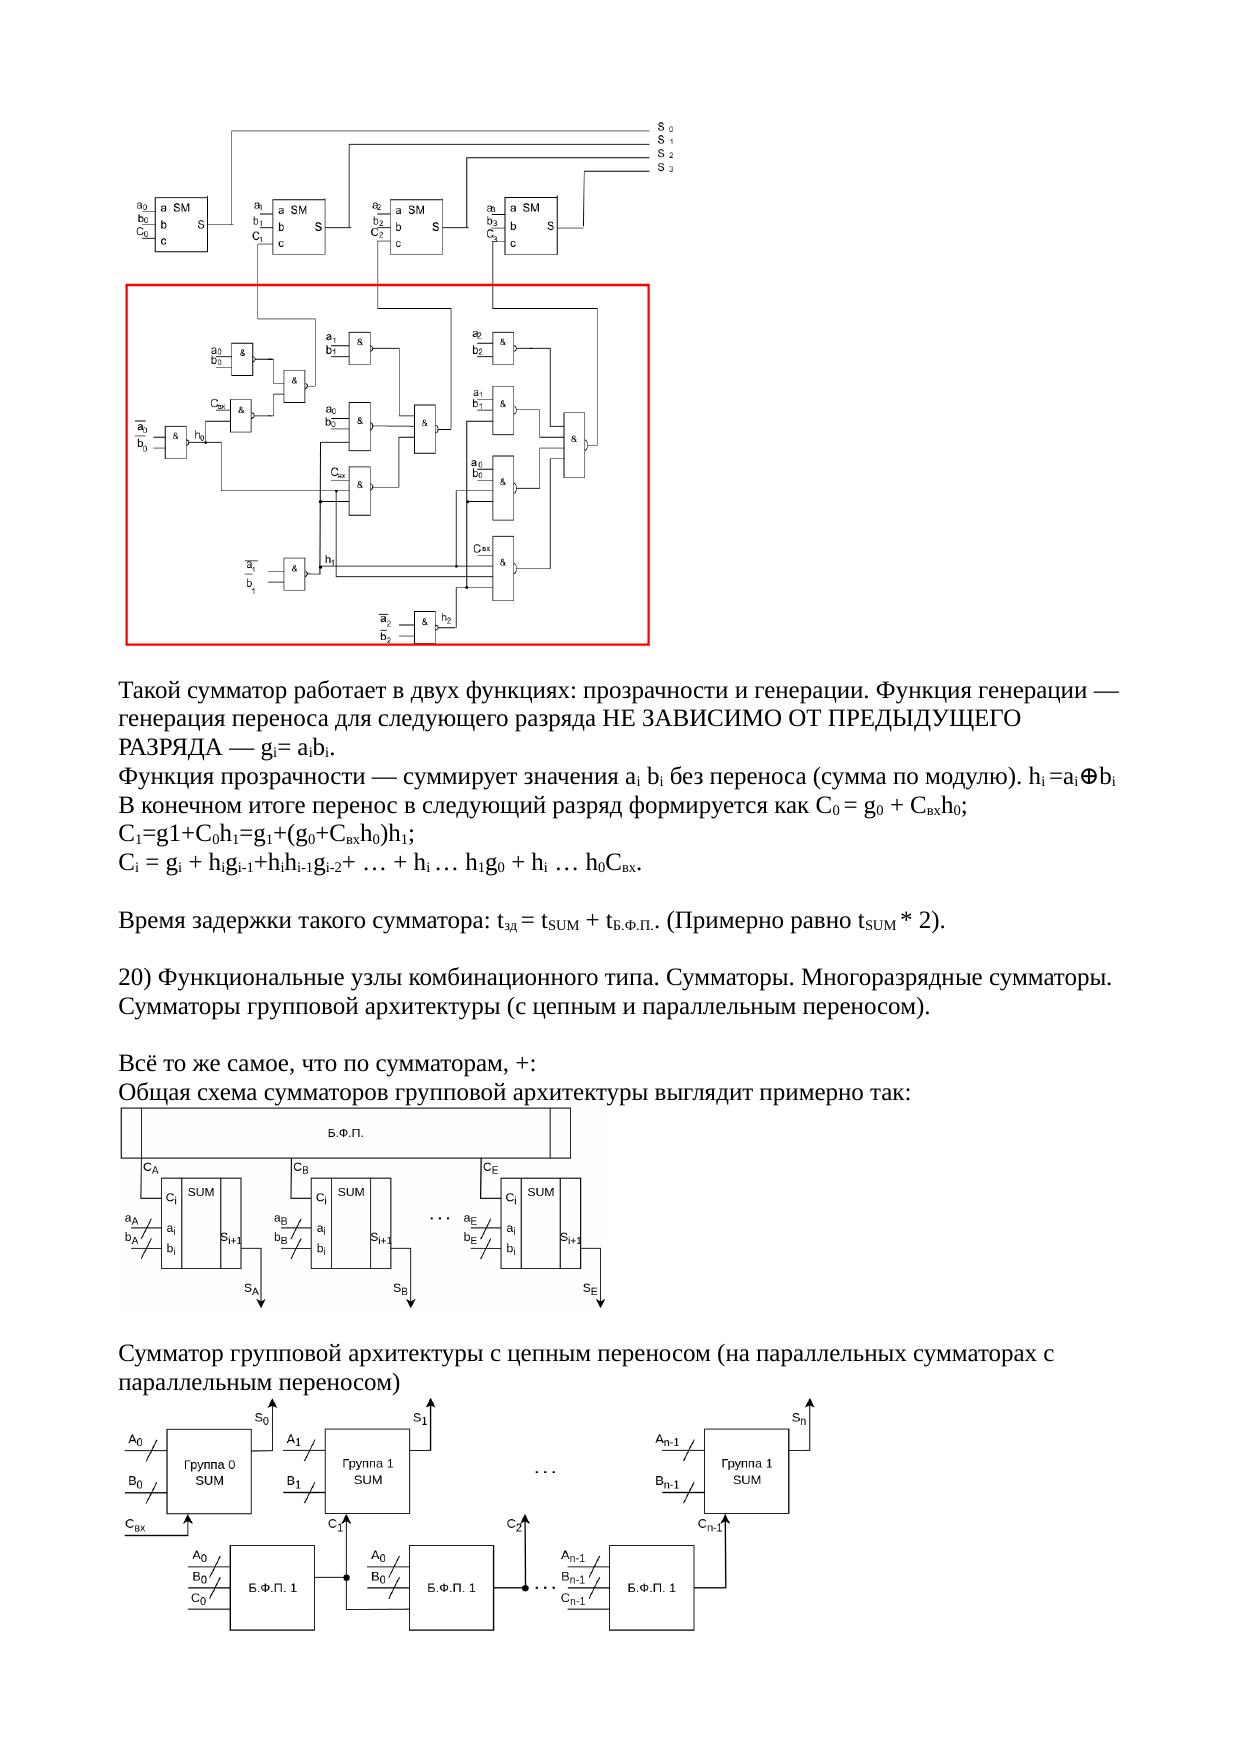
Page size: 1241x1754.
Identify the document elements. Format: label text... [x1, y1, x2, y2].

picture [118, 1396, 816, 1633]
text Сумматор групповой архитектуры с цепным переносом (на параллельных сумматорах с параллельным переносом) [118, 1338, 1122, 1396]
text Всё то же самое, что по сумматорам, +: [118, 1048, 1122, 1077]
text 20) Функциональные узлы комбинационного типа. Сумматоры. Многоразрядные сумматоры. Сумматоры групповой архитектуры (с цепным и параллельным переносом). [118, 962, 1122, 1020]
text Такой сумматор работает в двух функциях: прозрачности и генерации. Функция генерации — генерация переноса для следующего разряда НЕ ЗАВИСИМО ОТ ПРЕДЫДУЩЕГО РАЗРЯДА — gi= aibi. [118, 675, 1122, 761]
text Ci = gi + higi-1+hihi-1gi-2+ … + hi … h1g0 + hi … h0Cвх. [118, 847, 1122, 876]
text Время задержки такого сумматора: tзд = tSUM + tБ.Ф.П.. (Примерно равно tSUM * 2). [118, 905, 1122, 933]
picture [118, 118, 682, 646]
text Функция прозрачности — суммирует значения ai bi без переноса (сумма по модулю). hi =ai⊕bi [118, 761, 1122, 790]
text Общая схема сумматоров групповой архитектуры выглядит примерно так: [118, 1077, 1122, 1106]
picture [118, 1106, 607, 1310]
text В конечном итоге перенос в следующий разряд формируется как C0 = g0 + Cвхh0; С1=g1+C0h1=g1+(g0+Cвхh0)h1; [118, 790, 1122, 847]
